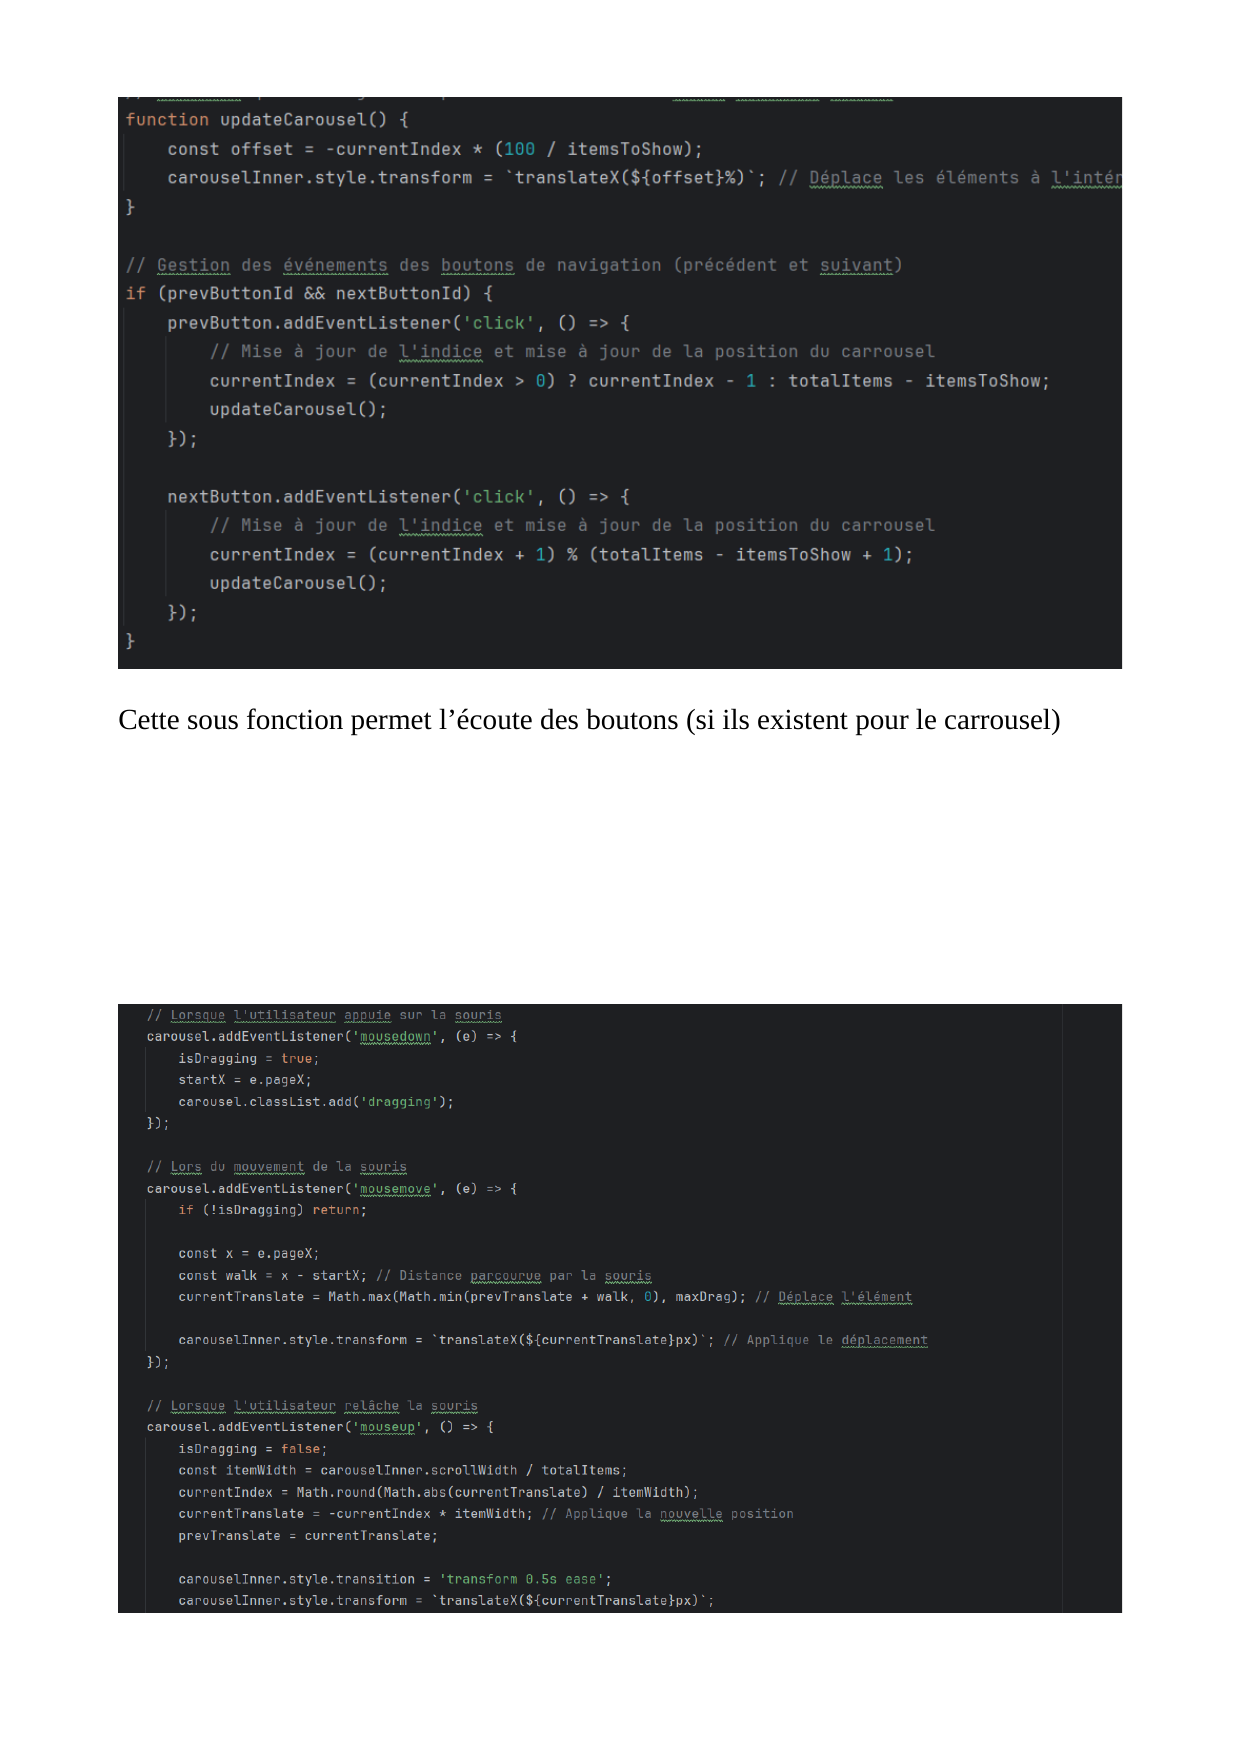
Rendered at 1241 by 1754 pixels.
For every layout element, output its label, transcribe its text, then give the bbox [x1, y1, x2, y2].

picture [118, 1004, 1123, 1613]
picture [118, 97, 1123, 669]
text Cette sous fonction permet l’écoute des boutons (si ils existent pour le carrousel) [118, 702, 1122, 736]
